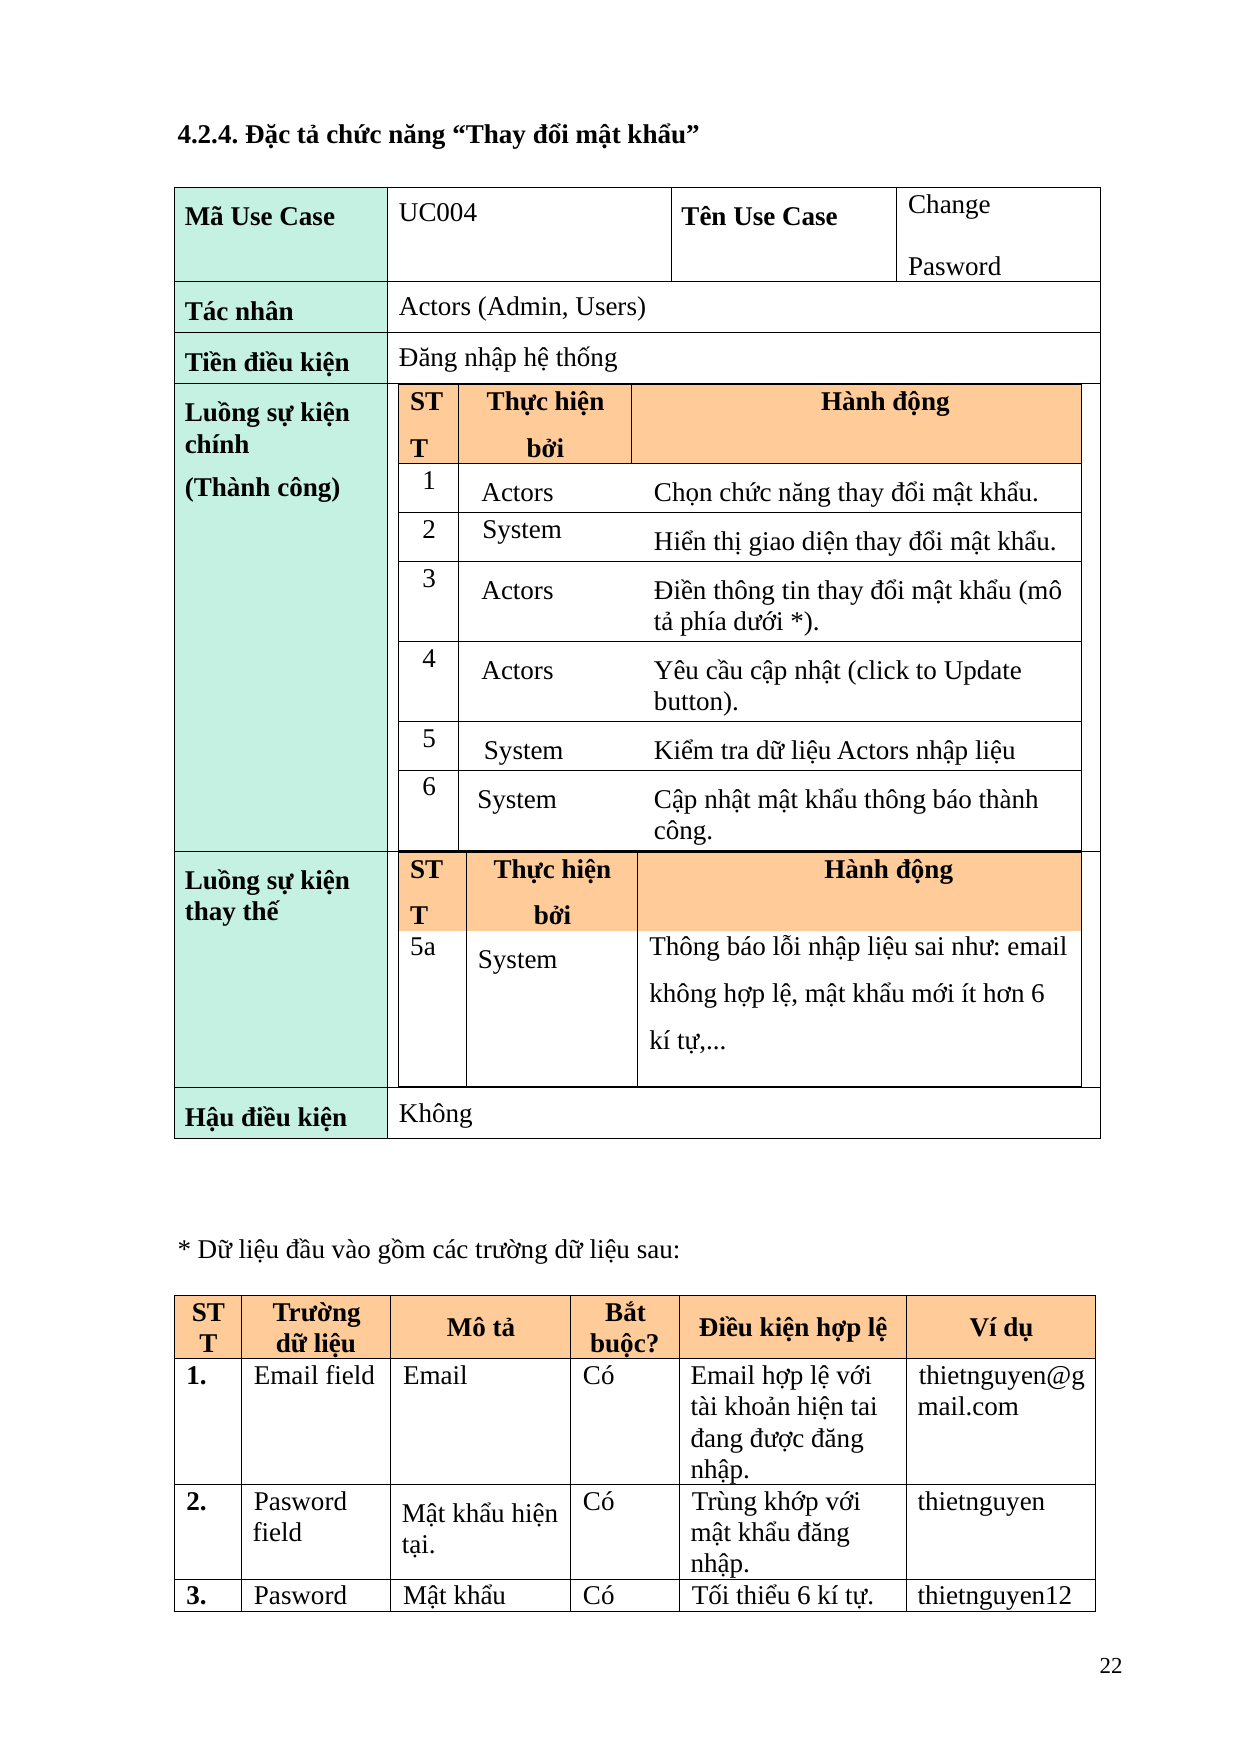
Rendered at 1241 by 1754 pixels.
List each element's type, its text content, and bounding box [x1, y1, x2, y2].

table_header UC004 [388, 188, 671, 281]
table_cell [467, 1055, 637, 1086]
table_cell thietnguyen@gmail.com [907, 1359, 1095, 1484]
table_cell Pasword field [242, 1485, 390, 1578]
table_cell 2. [175, 1485, 241, 1578]
table_cell 1. [175, 1359, 241, 1484]
table_cell Actors (Admin, Users) [388, 282, 1100, 332]
table_header Tên Use Case [672, 188, 896, 281]
table_cell Luồng sự kiện thay thế [175, 852, 387, 1087]
table_cell 3 [399, 562, 458, 641]
table_cell Tiền điều kiện [175, 333, 387, 383]
table_cell 5a [399, 931, 466, 1055]
table_header Trường dữ liệu [242, 1296, 390, 1358]
table_cell Tác nhân [175, 282, 387, 332]
table_cell 2 [399, 513, 458, 561]
table_cell thietnguyen [907, 1485, 1095, 1578]
table_cell [1082, 384, 1100, 851]
table_header Bắt buộc? [571, 1296, 679, 1358]
table_header Ví dụ [907, 1296, 1095, 1358]
table_cell Actors [459, 562, 631, 641]
table_cell Chọn chức năng thay đổi mật khẩu. [631, 464, 1081, 512]
table_cell Mật khẩu hiện tại. [391, 1485, 570, 1578]
table_cell Luồng sự kiện chính (Thành công) [175, 384, 387, 851]
text * Dữ liệu đầu vào gồm các trường dữ liệu sau: [177, 1233, 1122, 1264]
table_header Change Pasword [897, 188, 1100, 281]
table_cell System [459, 513, 631, 561]
table_cell [388, 852, 398, 1087]
table_header STT [175, 1296, 241, 1358]
table_cell 3. [175, 1580, 241, 1611]
table_header Hành động [638, 853, 1081, 931]
table_header STT [399, 853, 466, 931]
table_cell Có [571, 1580, 679, 1611]
table_cell Kiểm tra dữ liệu Actors nhập liệu [631, 722, 1081, 769]
table_cell [388, 384, 398, 851]
table_cell System [459, 722, 631, 769]
table_cell Điền thông tin thay đổi mật khẩu (mô tả phía dưới *). [631, 562, 1081, 641]
table_cell [638, 1055, 1081, 1086]
table_cell System [467, 931, 637, 1055]
table_cell Có [571, 1359, 679, 1484]
table_cell Có [571, 1485, 679, 1578]
table_header Mã Use Case [175, 188, 387, 281]
table_header Thực hiện bởi [459, 385, 631, 463]
table_cell Actors [459, 642, 631, 721]
table_cell Hậu điều kiện [175, 1088, 387, 1138]
table_cell Thông báo lỗi nhập liệu sai như: email không hợp lệ, mật khẩu mới ít hơn 6 kí tự,... [638, 931, 1081, 1055]
table_cell Email field [242, 1359, 390, 1484]
table_cell [1082, 852, 1100, 1087]
table_header Thực hiện bởi [467, 853, 637, 931]
table_cell thietnguyen12 [907, 1580, 1095, 1611]
table_cell Mật khẩu [391, 1580, 570, 1611]
subtitle 4.2.4. Đặc tả chức năng “Thay đổi mật khẩu” [177, 118, 1122, 149]
table_cell Đăng nhập hệ thống [388, 333, 1100, 383]
table_cell Email hợp lệ với tài khoản hiện tai đang được đăng nhập. [680, 1359, 906, 1484]
table_cell 1 [399, 464, 458, 512]
table_cell 4 [399, 642, 458, 721]
table_header Hành động [632, 385, 1081, 463]
table_cell Cập nhật mật khẩu thông báo thành công. [631, 771, 1081, 849]
table_cell 5 [399, 722, 458, 769]
table_cell Email [391, 1359, 570, 1484]
table_cell Hiển thị giao diện thay đổi mật khẩu. [631, 513, 1081, 561]
table_cell 6 [399, 771, 458, 849]
table_cell Tối thiểu 6 kí tự. [680, 1580, 906, 1611]
table_cell Không [388, 1088, 1100, 1138]
table_header STT [399, 385, 458, 463]
table_cell System [459, 771, 631, 849]
table_cell [399, 1055, 466, 1086]
table_cell Actors [459, 464, 631, 512]
table_cell Trùng khớp với mật khẩu đăng nhập. [680, 1485, 906, 1578]
table_cell Yêu cầu cập nhật (click to Update button). [631, 642, 1081, 721]
table_header Mô tả [391, 1296, 570, 1358]
table_cell Pasword [242, 1580, 390, 1611]
table_header Điều kiện hợp lệ [680, 1296, 906, 1358]
